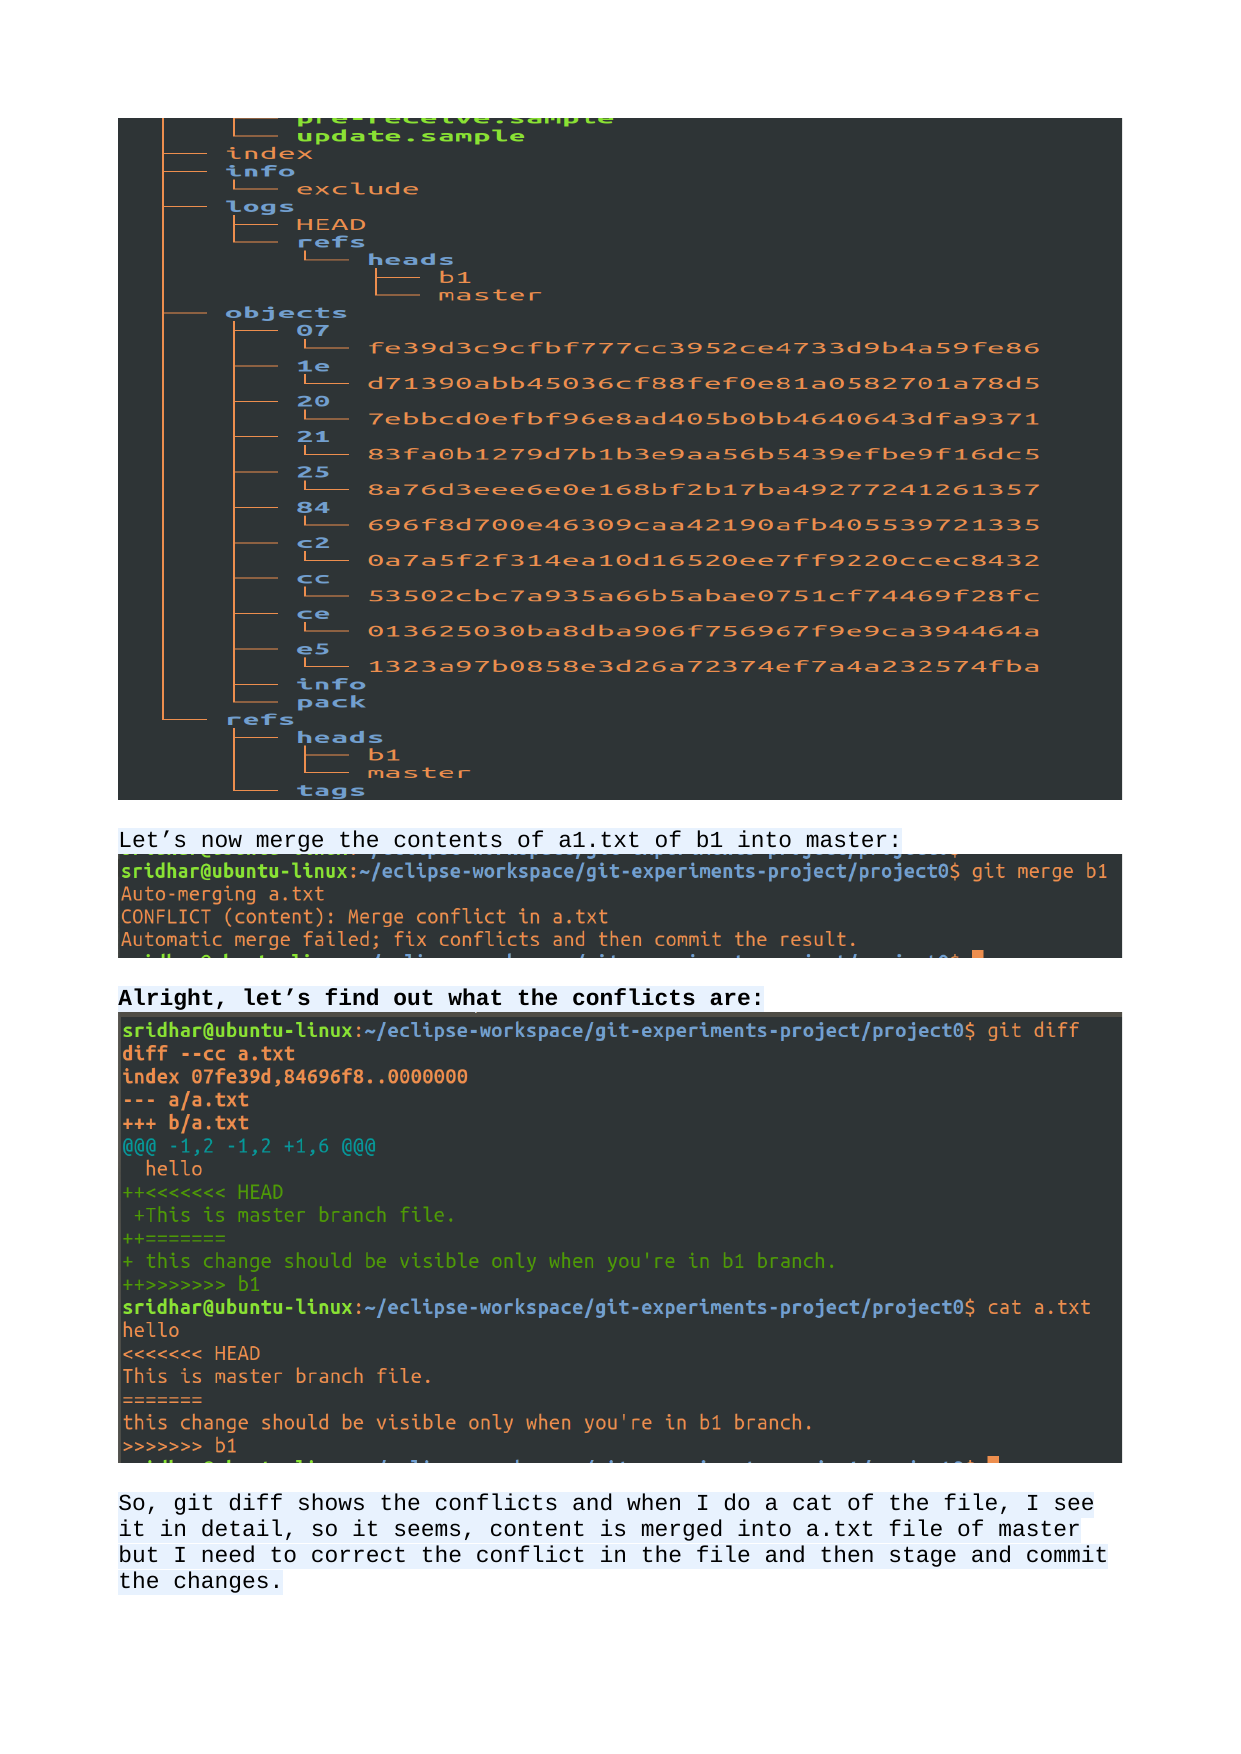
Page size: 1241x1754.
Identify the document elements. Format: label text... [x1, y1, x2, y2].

text So, git diff shows the conflicts and when I do a cat of the file, I see it in detail, so it seems, content is merged into a.txt file of master but I need to correct the conflict in the file and then stage and commit the changes. [118, 1492, 1122, 1595]
picture [118, 118, 1123, 800]
picture [118, 854, 1123, 958]
picture [118, 1012, 1123, 1463]
text Let’s now merge the contents of a1.txt of b1 into master: [118, 828, 1122, 854]
text Alright, let’s find out what the conflicts are: [118, 986, 1122, 1012]
